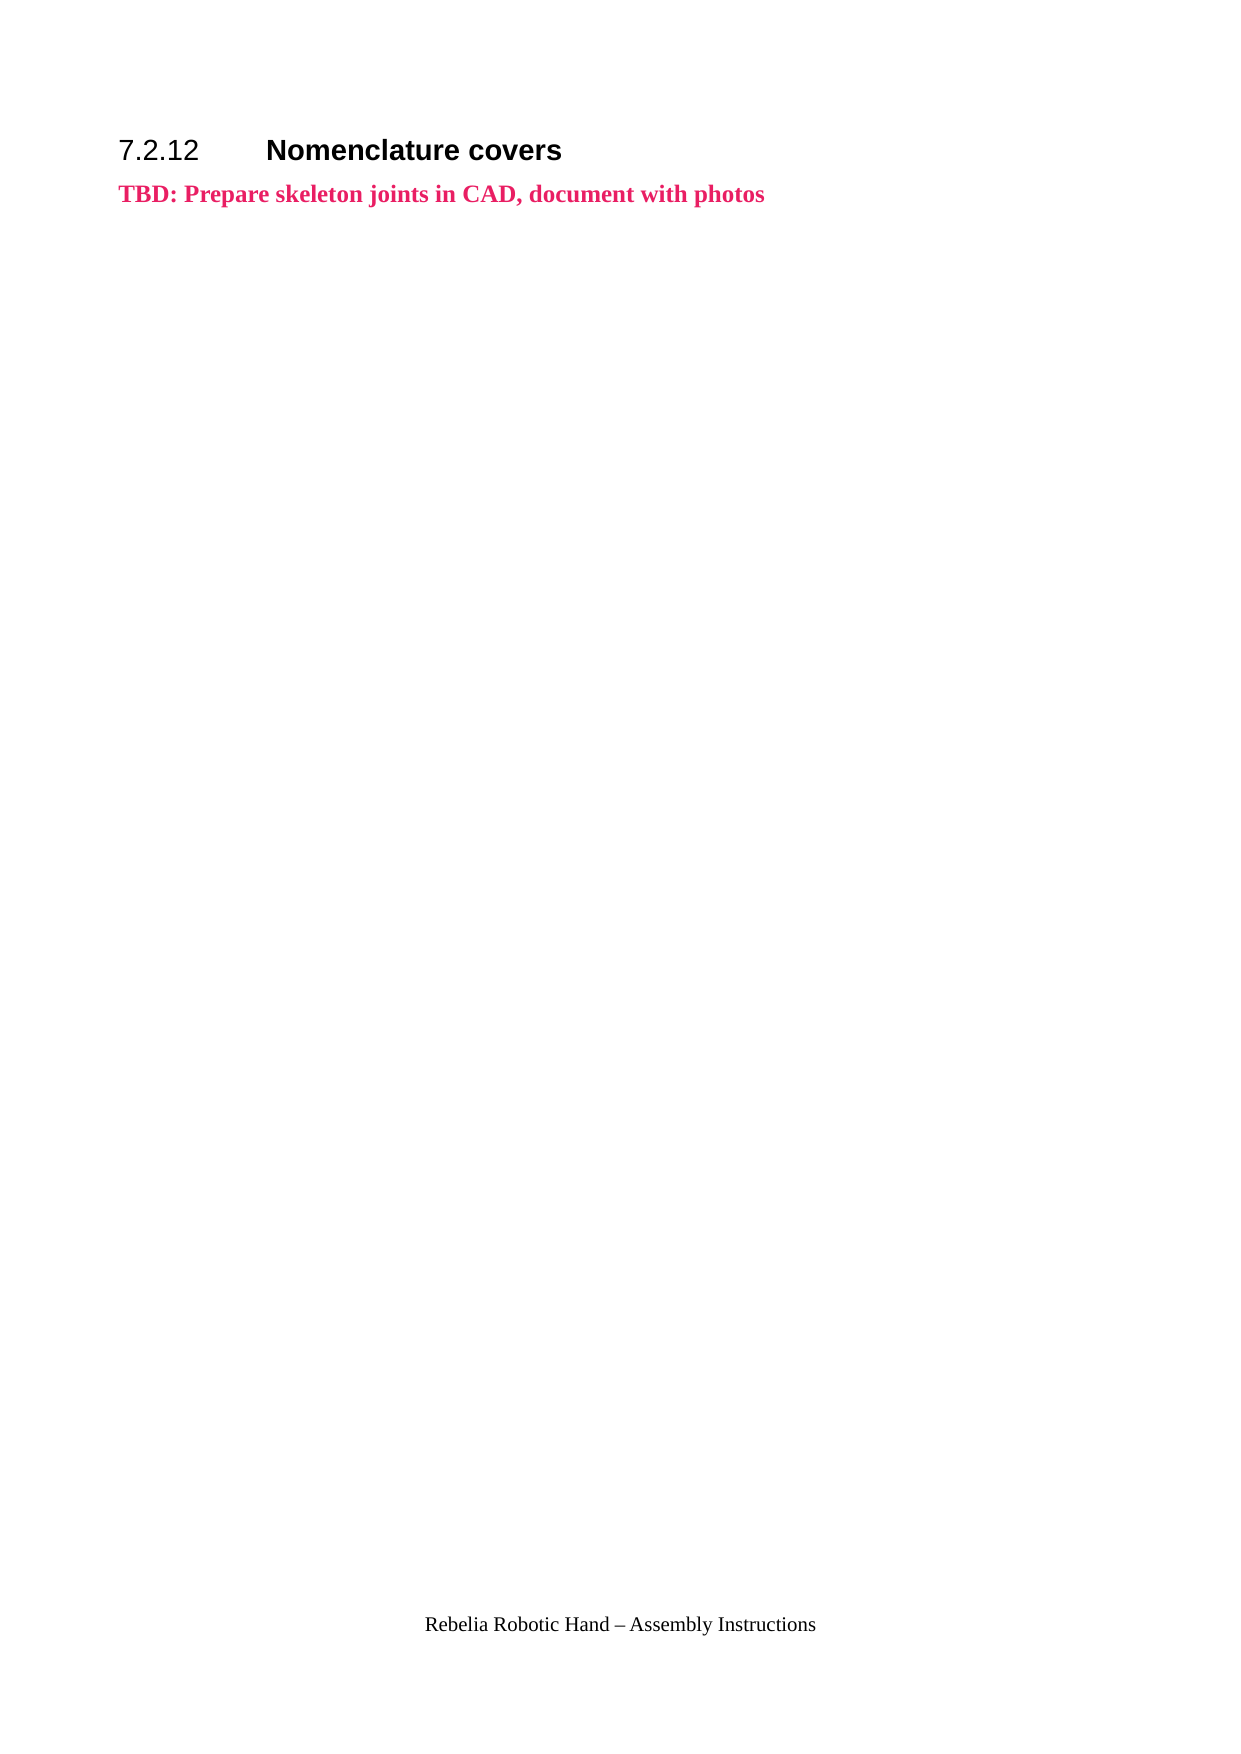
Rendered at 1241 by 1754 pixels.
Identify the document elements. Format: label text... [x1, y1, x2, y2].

text TBD: Prepare skeleton joints in CAD, document with photos [118, 179, 1123, 207]
subtitle Nomenclature covers [118, 133, 1123, 166]
